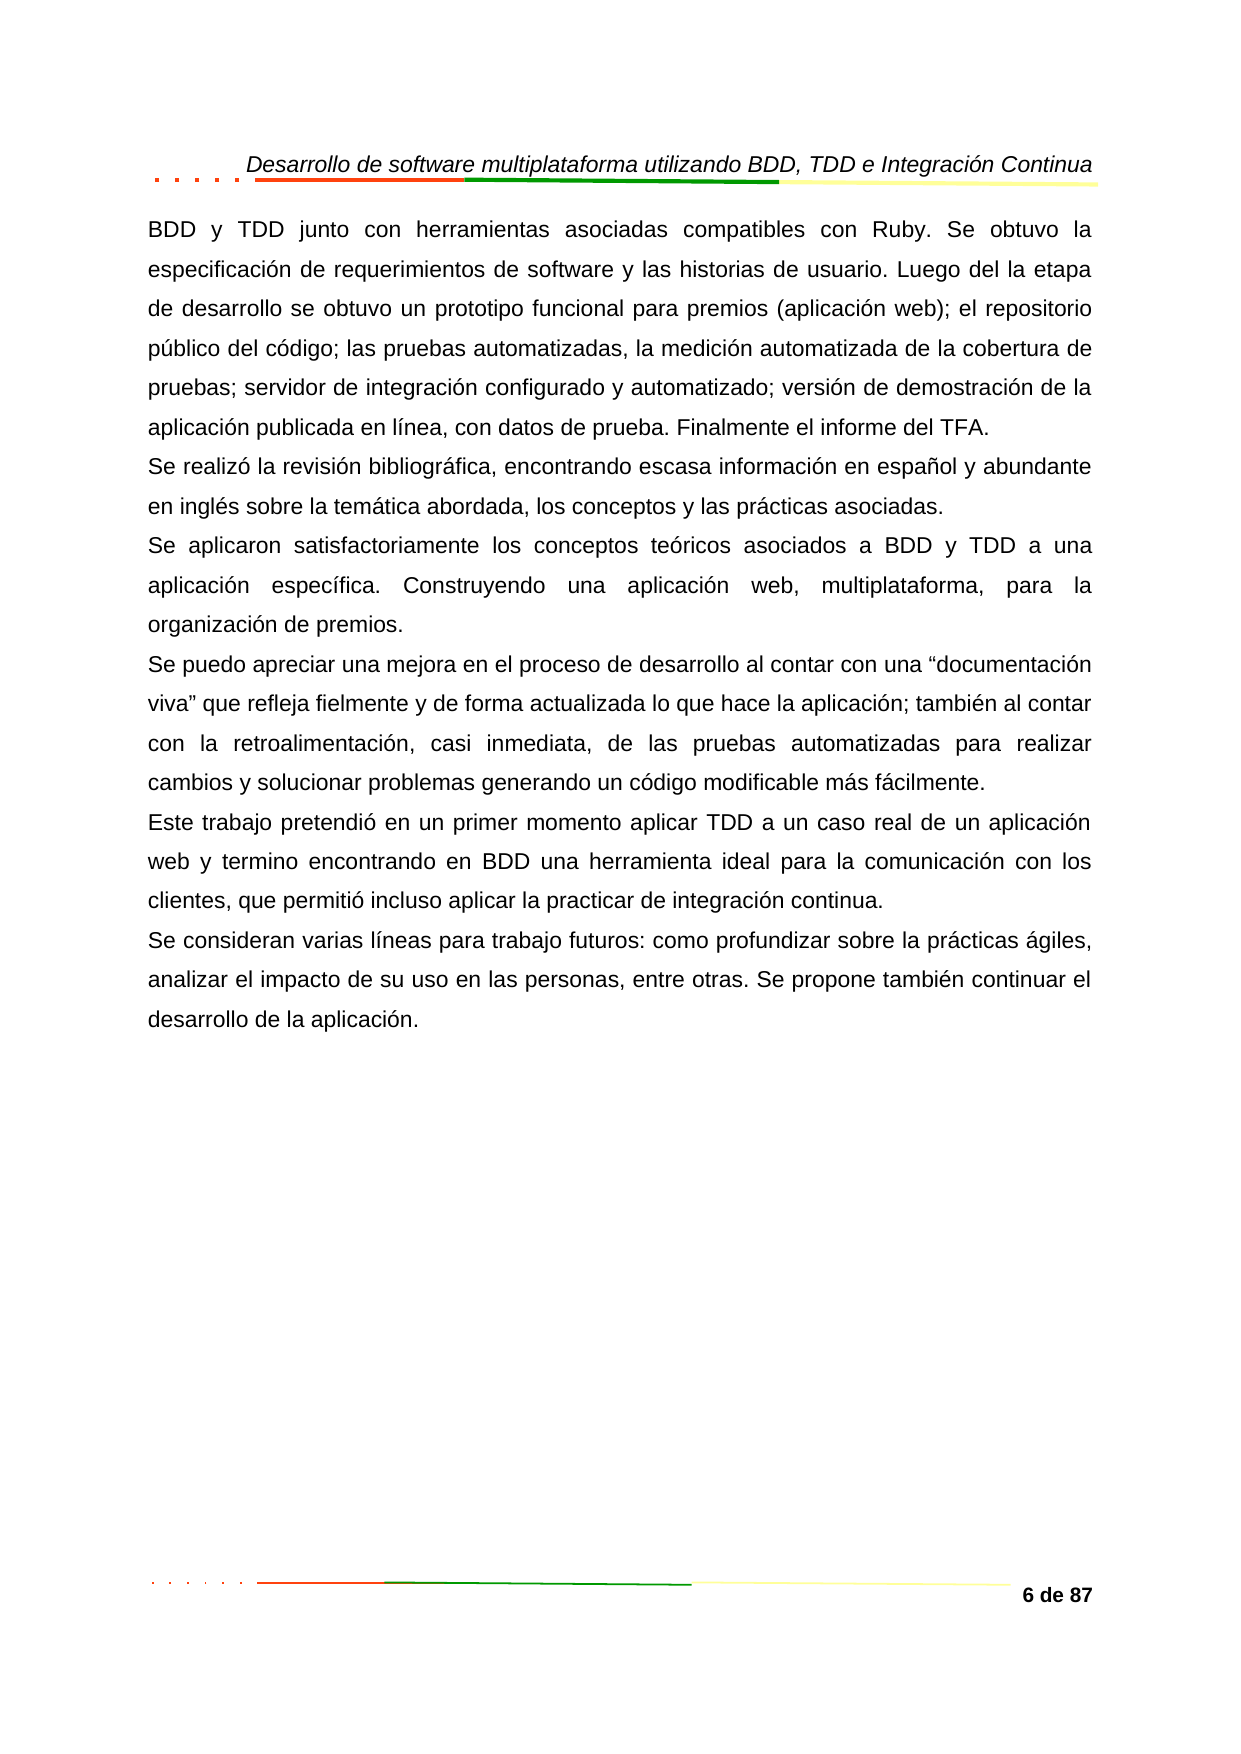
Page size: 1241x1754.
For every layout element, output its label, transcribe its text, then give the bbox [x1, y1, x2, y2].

text Este trabajo pretendió en un primer momento aplicar TDD a un caso real de un aplicación web y termino encontrando en BDD una herramienta ideal para la comunicación con los clientes, que permitió incluso aplicar la practicar de integración continua. [148, 808, 1093, 914]
text BDD y TDD junto con herramientas asociadas compatibles con Ruby. Se obtuvo la especificación de requerimientos de software y las historias de usuario. Luego del la etapa de desarrollo se obtuvo un prototipo funcional para premios (aplicación web); el repositorio público del código; las pruebas automatizadas, la medición automatizada de la cobertura de pruebas; servidor de integración configurado y automatizado; versión de demostración de la aplicación publicada en línea, con datos de prueba. Finalmente el informe del TFA. [148, 216, 1093, 440]
text Se aplicaron satisfactoriamente los conceptos teóricos asociados a BDD y TDD a una aplicación específica. Construyendo una aplicación web, multiplataforma, para la organización de premios. [148, 532, 1093, 637]
text Se consideran varias líneas para trabajo futuros: como profundizar sobre la prácticas ágiles, analizar el impacto de su uso en las personas, entre otras. Se propone también continuar el desarrollo de la aplicación. [148, 927, 1093, 1032]
text Se realizó la revisión bibliográfica, encontrando escasa información en español y abundante en inglés sobre la temática abordada, los conceptos y las prácticas asociadas. [148, 453, 1093, 519]
text Se puedo apreciar una mejora en el proceso de desarrollo al contar con una “documentación viva” que refleja fielmente y de forma actualizada lo que hace la aplicación; también al contar con la retroalimentación, casi inmediata, de las pruebas automatizadas para realizar cambios y solucionar problemas generando un código modificable más fácilmente. [148, 651, 1093, 795]
